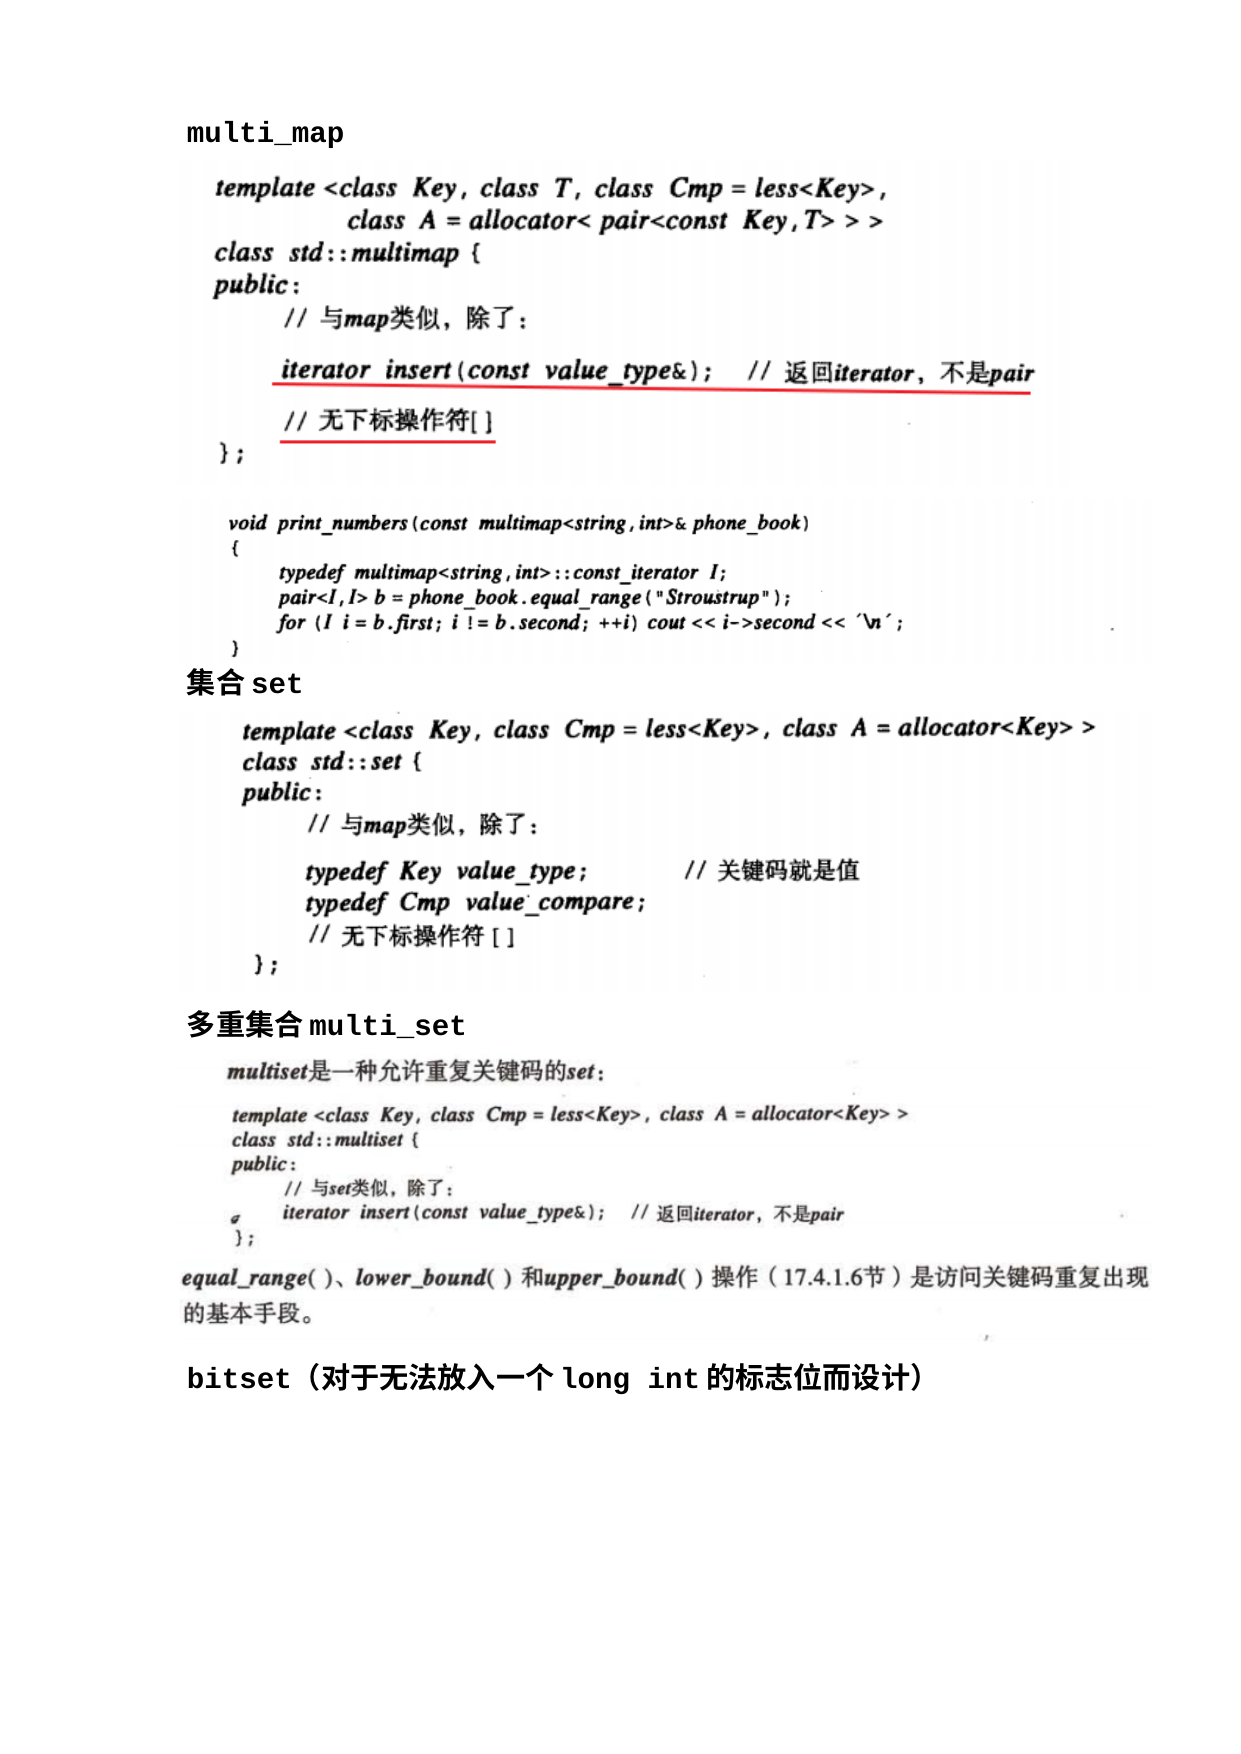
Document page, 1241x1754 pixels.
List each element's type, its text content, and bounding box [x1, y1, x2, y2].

picture [177, 711, 1152, 992]
subtitle bitset（对于无法放入一个long int的标志位而设计） [939, 1354, 1142, 1397]
picture [177, 498, 1152, 663]
subtitle 多重集合multi_set [309, 1004, 1142, 1044]
picture [177, 1053, 1152, 1342]
subtitle multi_map [344, 118, 1142, 151]
subtitle bitset（对于无法放入一个long int的标志位而设计） [187, 1354, 292, 1364]
picture [177, 160, 1070, 486]
subtitle 集合set [251, 663, 1142, 702]
subtitle bitset（对于无法放入一个long int的标志位而设计） [560, 1354, 706, 1364]
